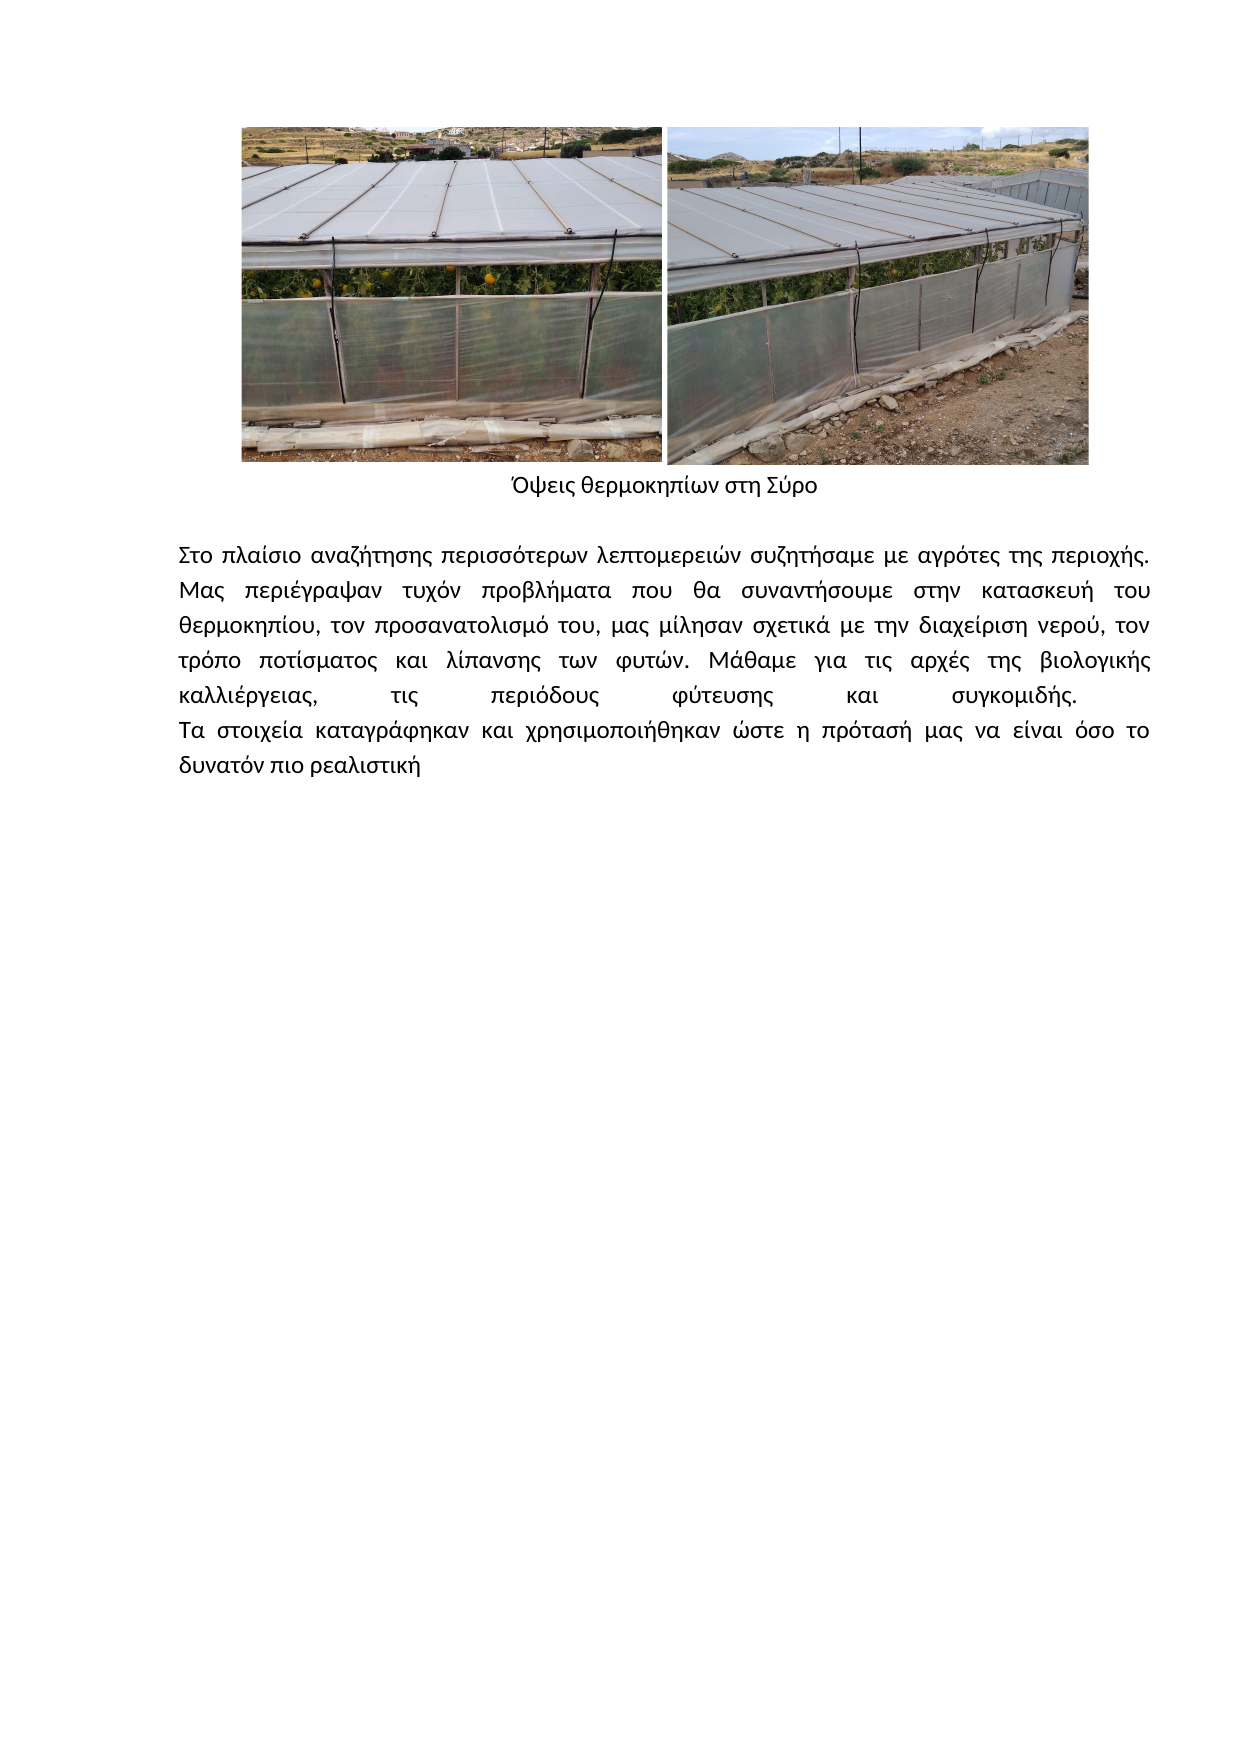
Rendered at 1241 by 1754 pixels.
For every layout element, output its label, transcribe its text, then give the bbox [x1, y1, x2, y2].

text Όψεις θερμοκηπίων στη Σύρο [178, 469, 1152, 499]
text Στο πλαίσιο αναζήτησης περισσότερων λεπτομερειών συζητήσαμε με αγρότες της περιοχής. Μας περιέγραψαν τυχόν προβλήματα που θα συναντήσουμε στην κατασκευή του θερμοκηπίου, τον προσανατολισμό του, μας μίλησαν σχετικά με την διαχείριση νερού, τον τρόπο ποτίσματος και λίπανσης των φυτών. Μάθαμε για τις αρχές της βιολογικής καλλιέργειας, τις περιόδους φύτευσης και συγκομιδής. Τα στοιχεία καταγράφηκαν και χρησιμοποιήθηκαν ώστε η πρότασή μας να είναι όσο το δυνατόν πιο ρεαλιστική [178, 539, 1152, 779]
